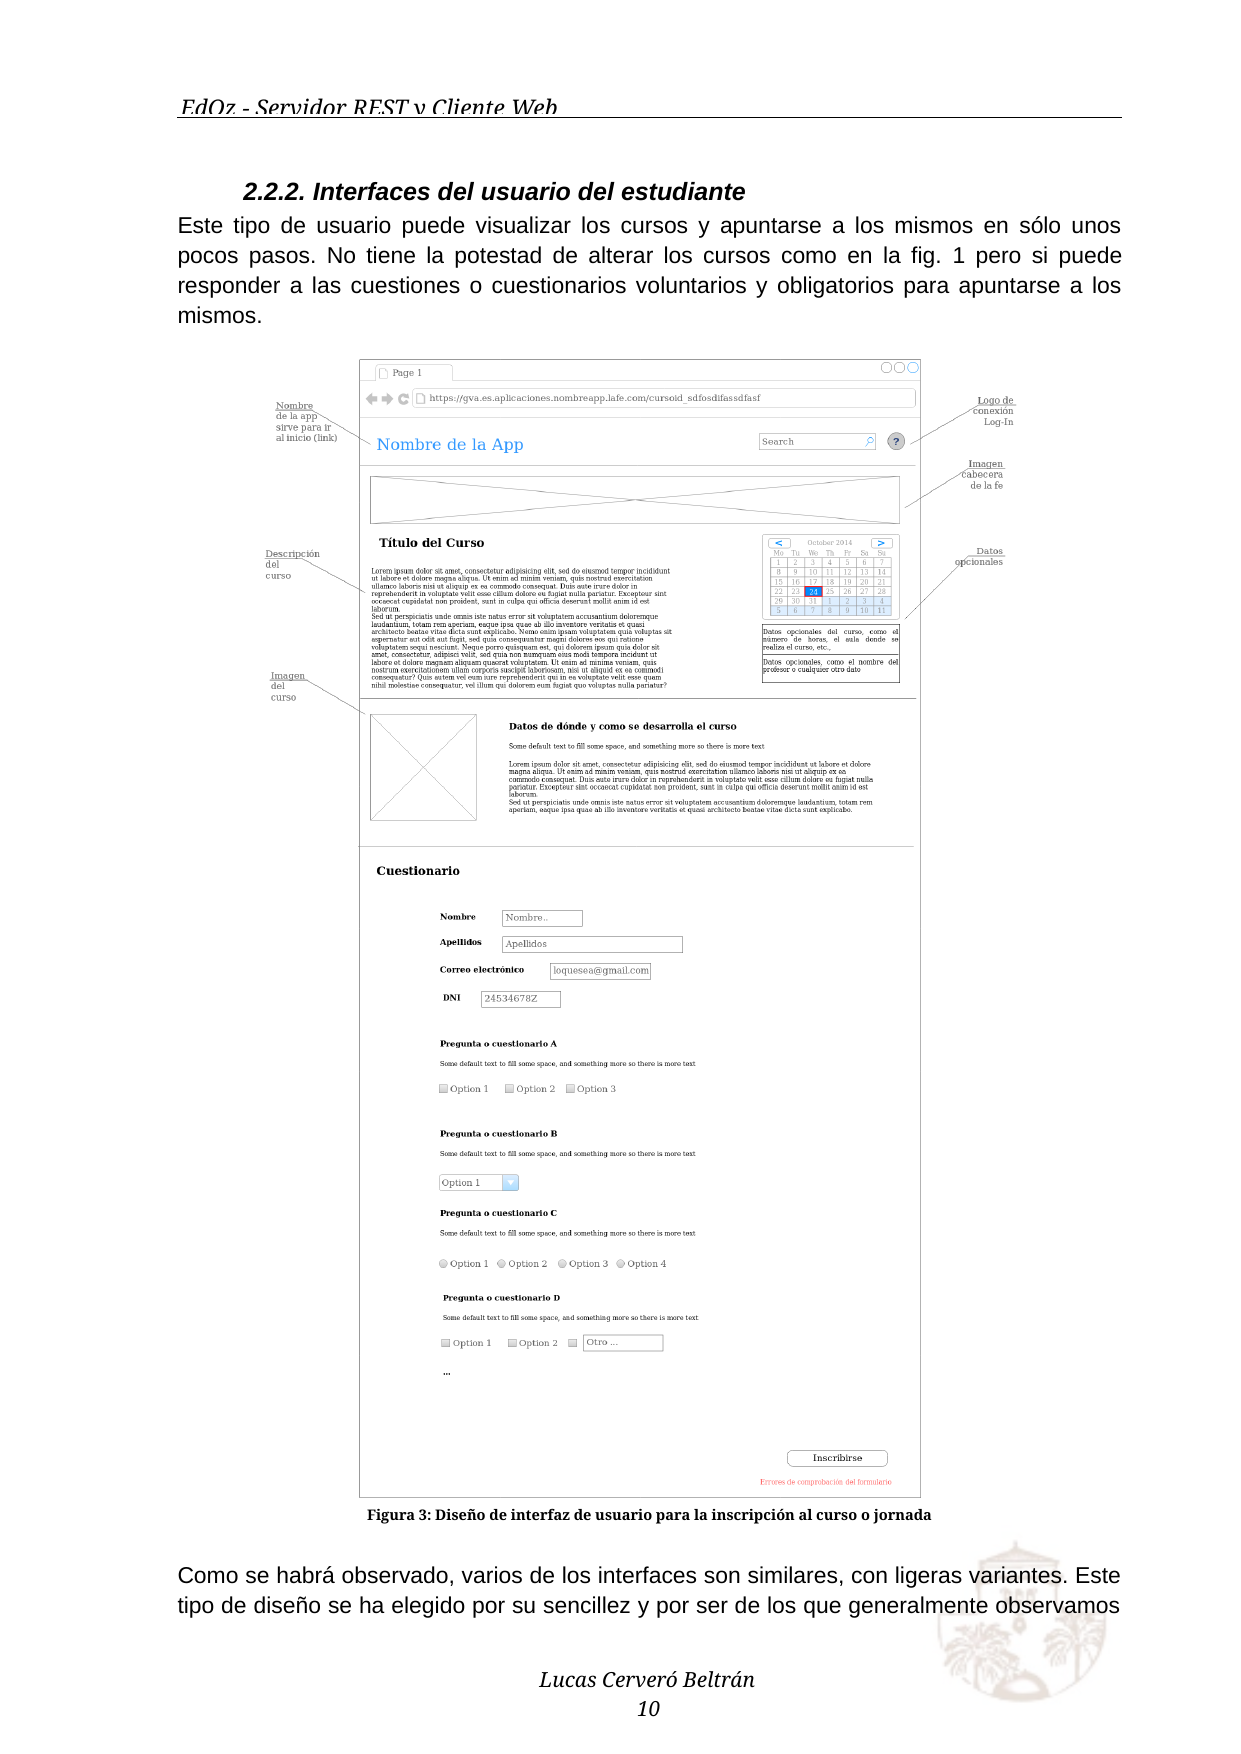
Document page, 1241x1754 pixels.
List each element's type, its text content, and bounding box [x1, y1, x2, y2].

text Como se habrá observado, varios de los interfaces son similares, con ligeras variantes. Este tipo de diseño se ha elegido por su sencillez y por ser de los que generalmente observamos [177, 1562, 1122, 1618]
list Interfaces del usuario del estudiante [177, 177, 1122, 206]
text Figura 3: Diseño de interfaz de usuario para la inscripción al curso o jornada [262, 1501, 1037, 1524]
text Este tipo de usuario puede visualizar los cursos y apuntarse a los mismos en sólo unos pocos pasos. No tiene la potestad de alterar los cursos como en la fig. 1 pero si puede responder a las cuestiones o cuestionarios voluntarios y obligatorios para apuntarse a los mismos. [177, 212, 1122, 329]
picture [261, 356, 1038, 1501]
